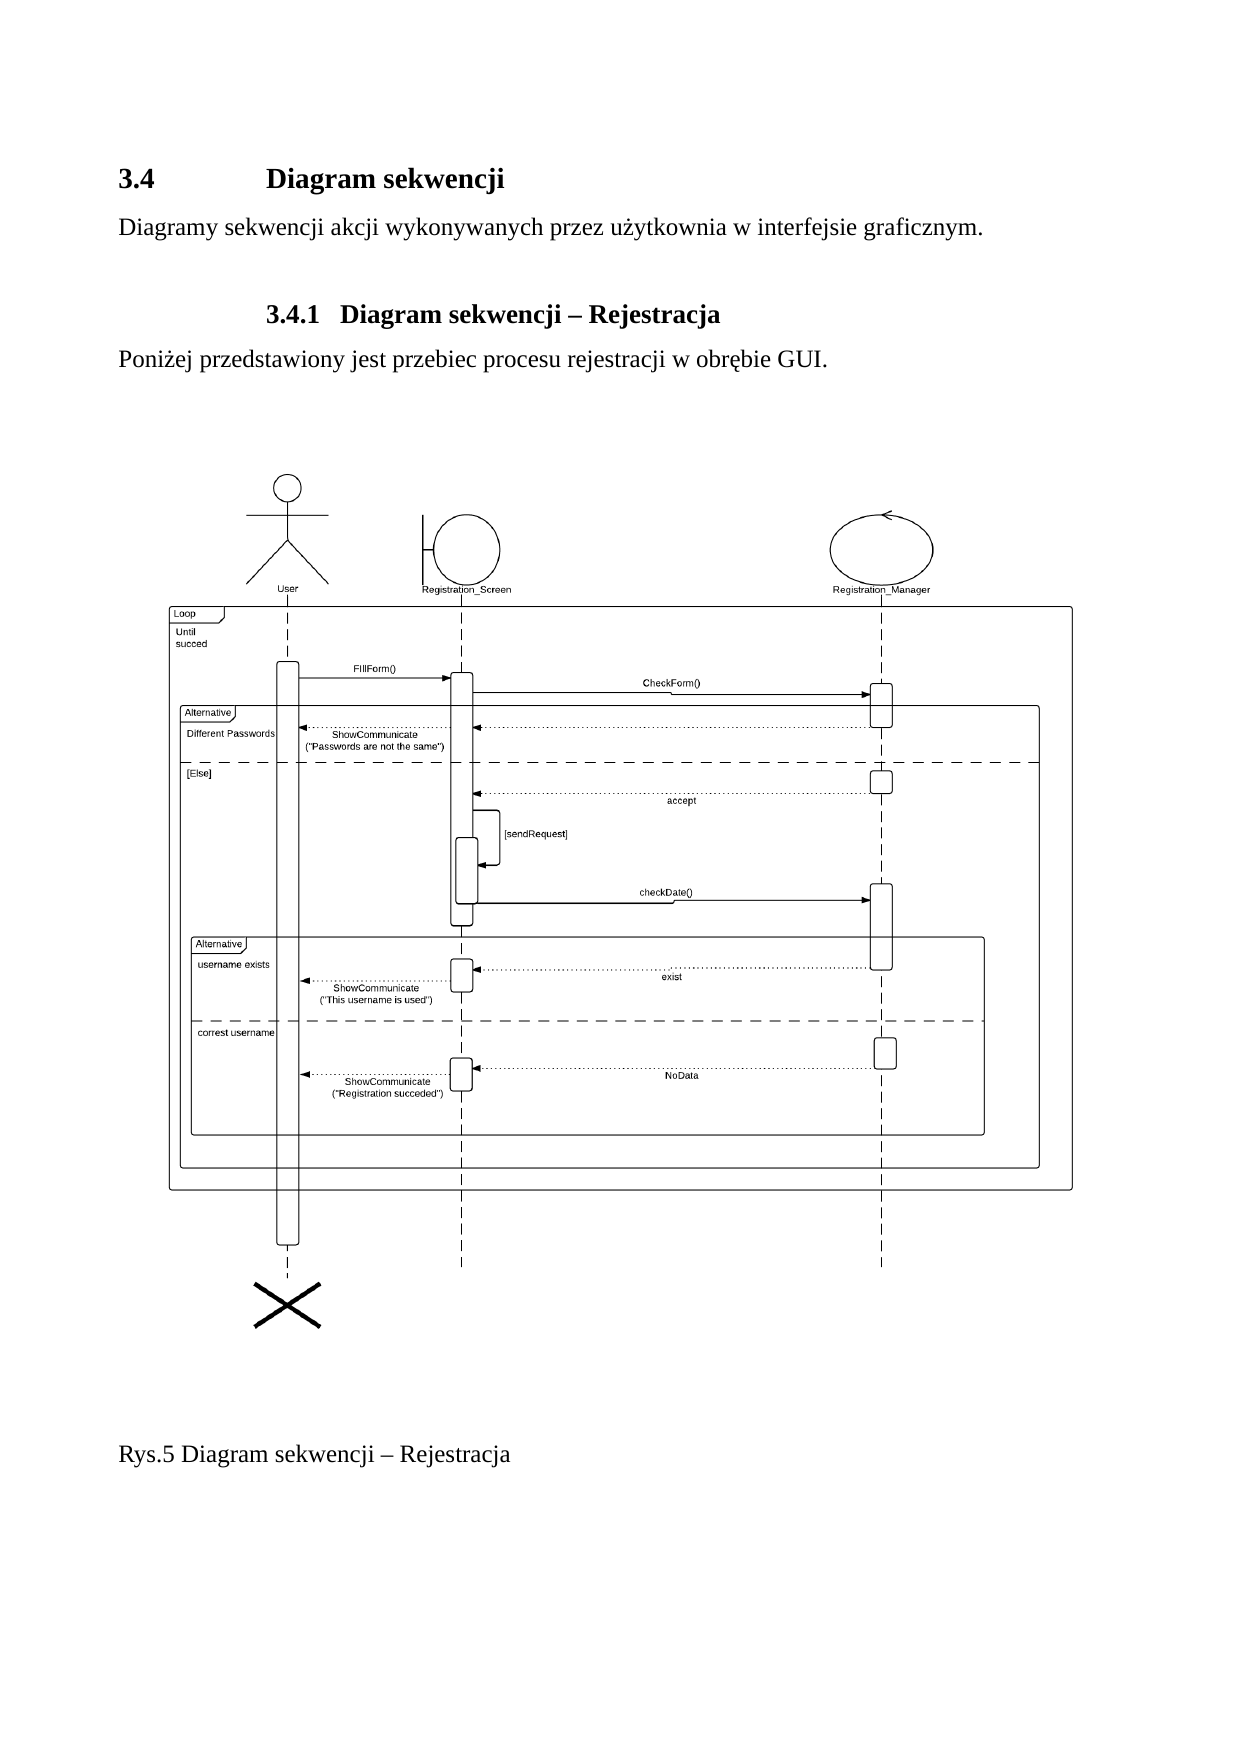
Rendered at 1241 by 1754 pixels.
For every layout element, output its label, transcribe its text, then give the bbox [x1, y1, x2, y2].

text Poniżej przedstawiony jest przebiec procesu rejestracji w obrębie GUI. [118, 344, 1122, 373]
text Rys.5 Diagram sekwencji – Rejestracja [118, 1439, 1122, 1468]
text 3.4.1 Diagram sekwencji – Rejestracja [118, 298, 1122, 329]
text 3.4 Diagram sekwencji [118, 161, 1122, 195]
picture [118, 430, 1123, 1382]
text Diagramy sekwencji akcji wykonywanych przez użytkownia w interfejsie graficznym. [118, 212, 1122, 240]
